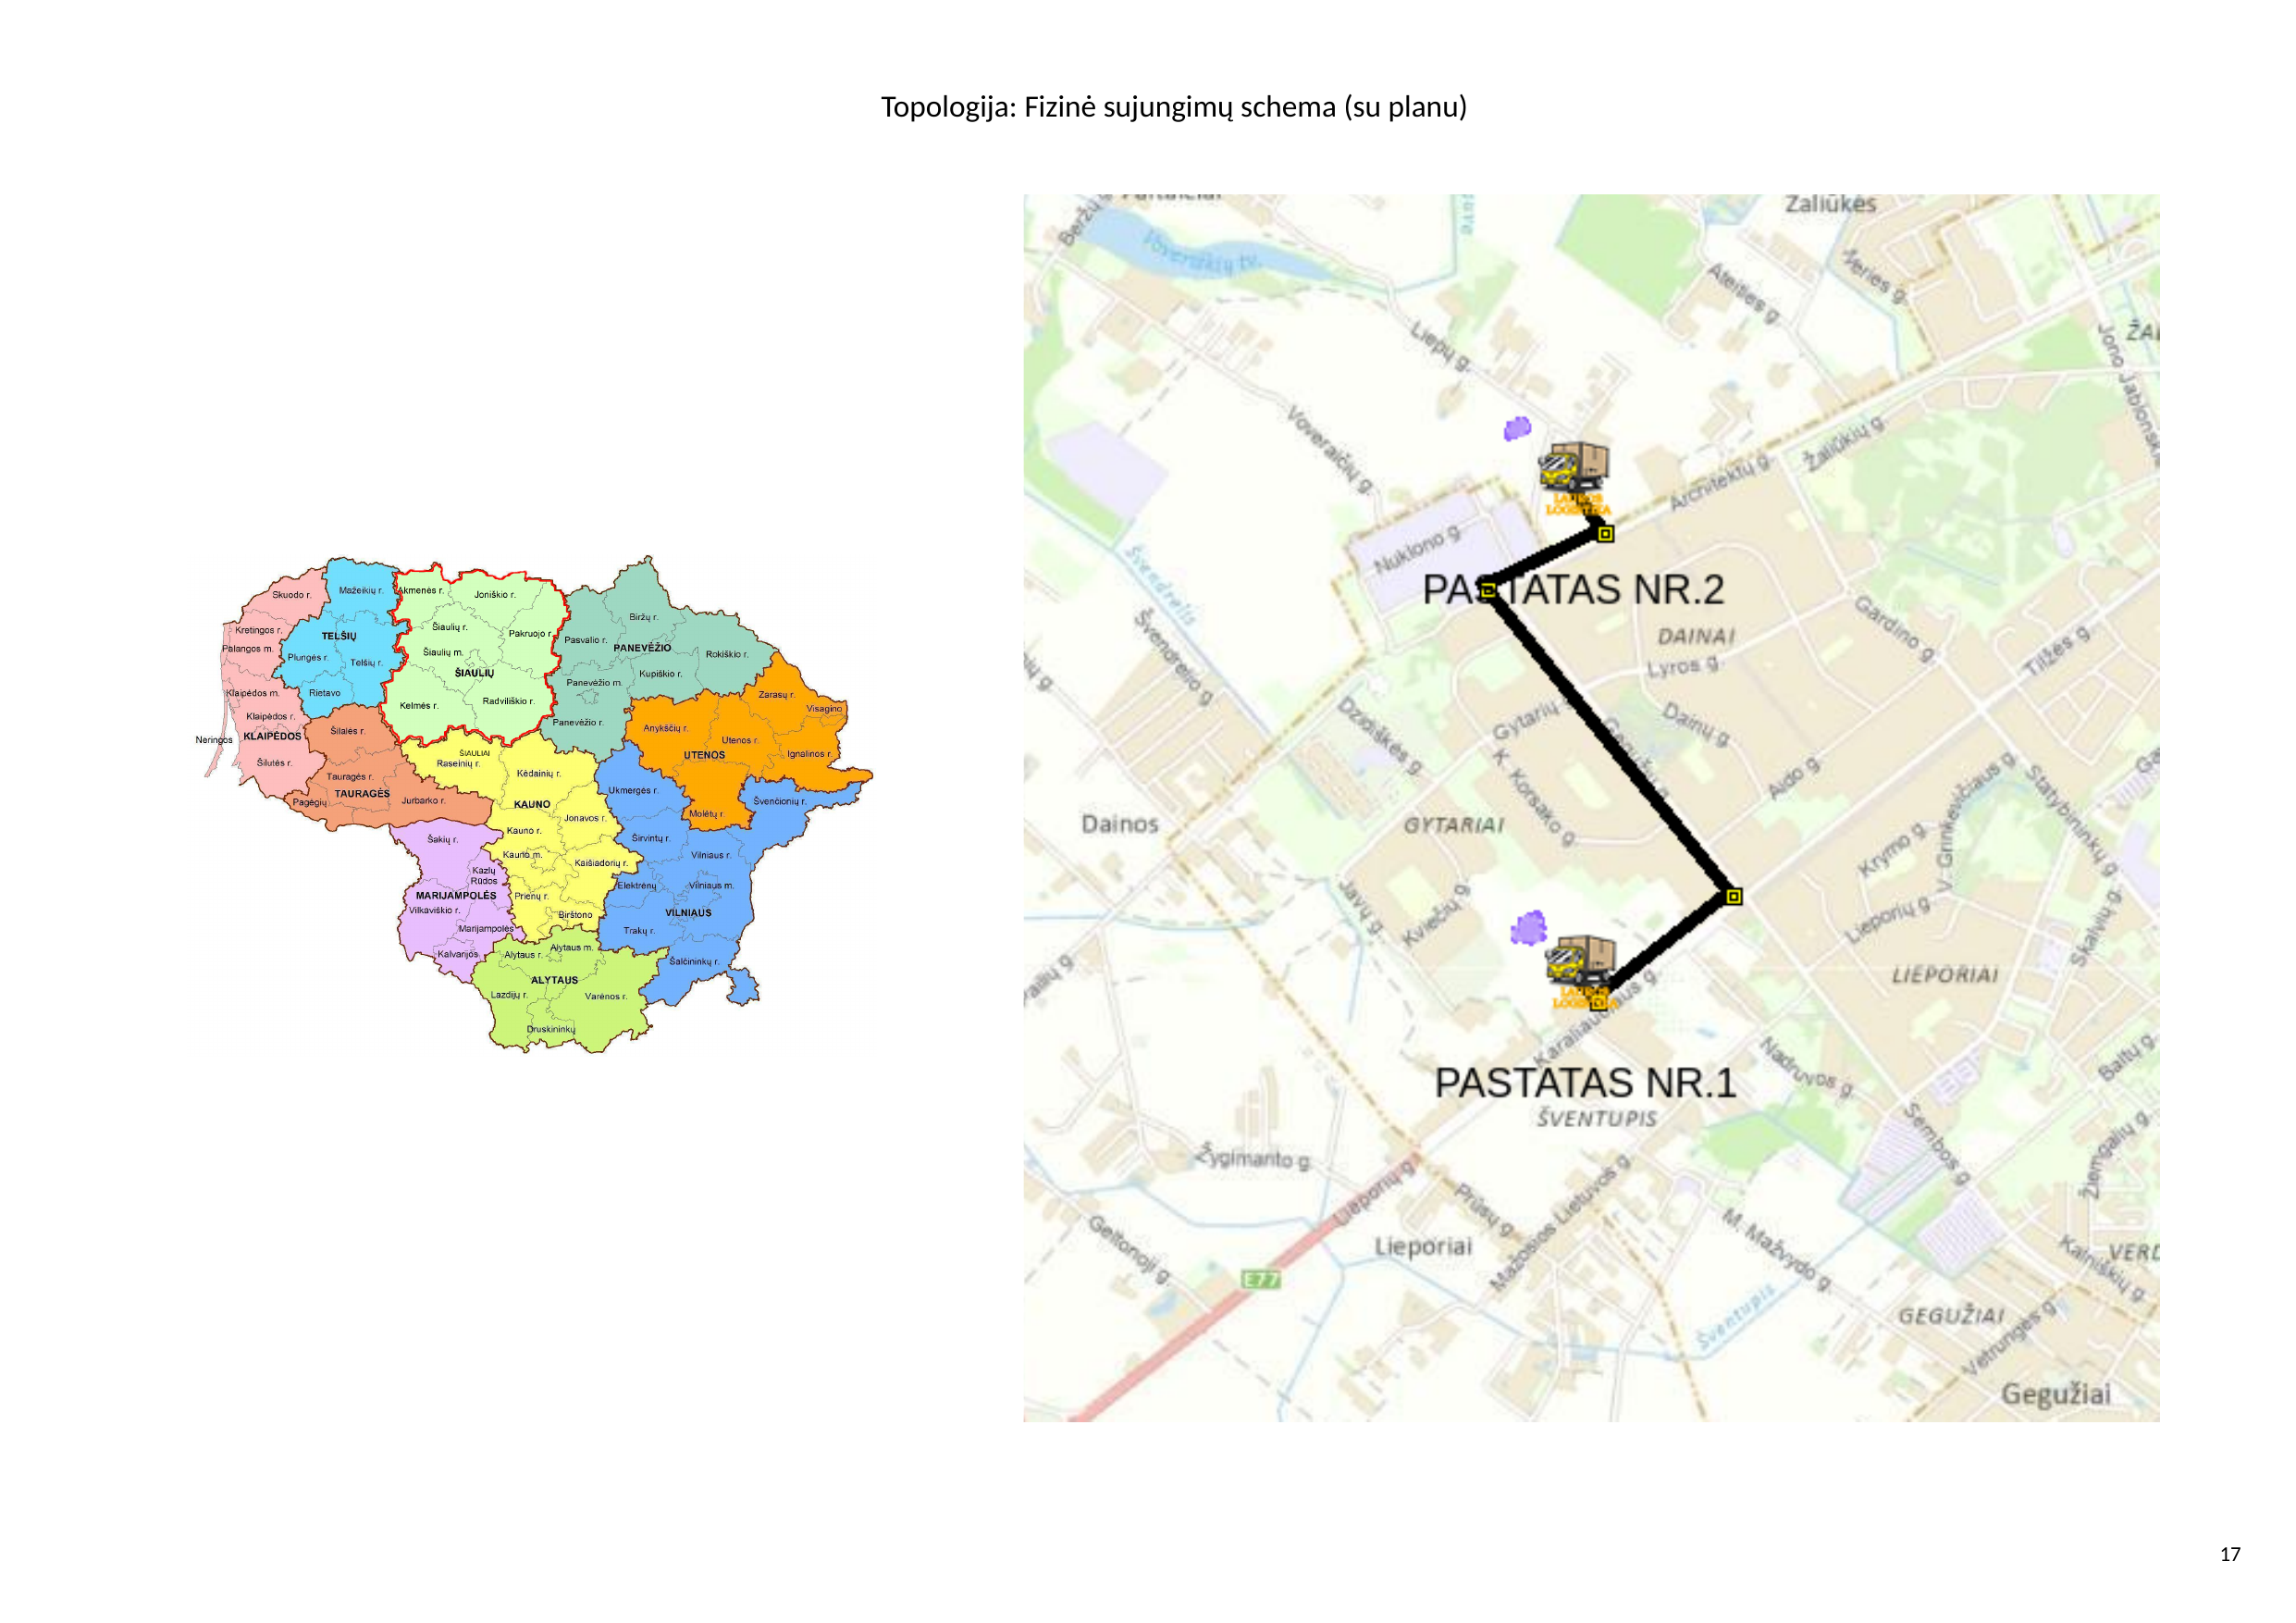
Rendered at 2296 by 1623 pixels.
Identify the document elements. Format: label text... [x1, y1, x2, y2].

text Topologija: Fizinė sujungimų schema (su planu) [108, 87, 2240, 124]
picture [186, 554, 878, 1057]
picture [1023, 194, 2160, 1422]
